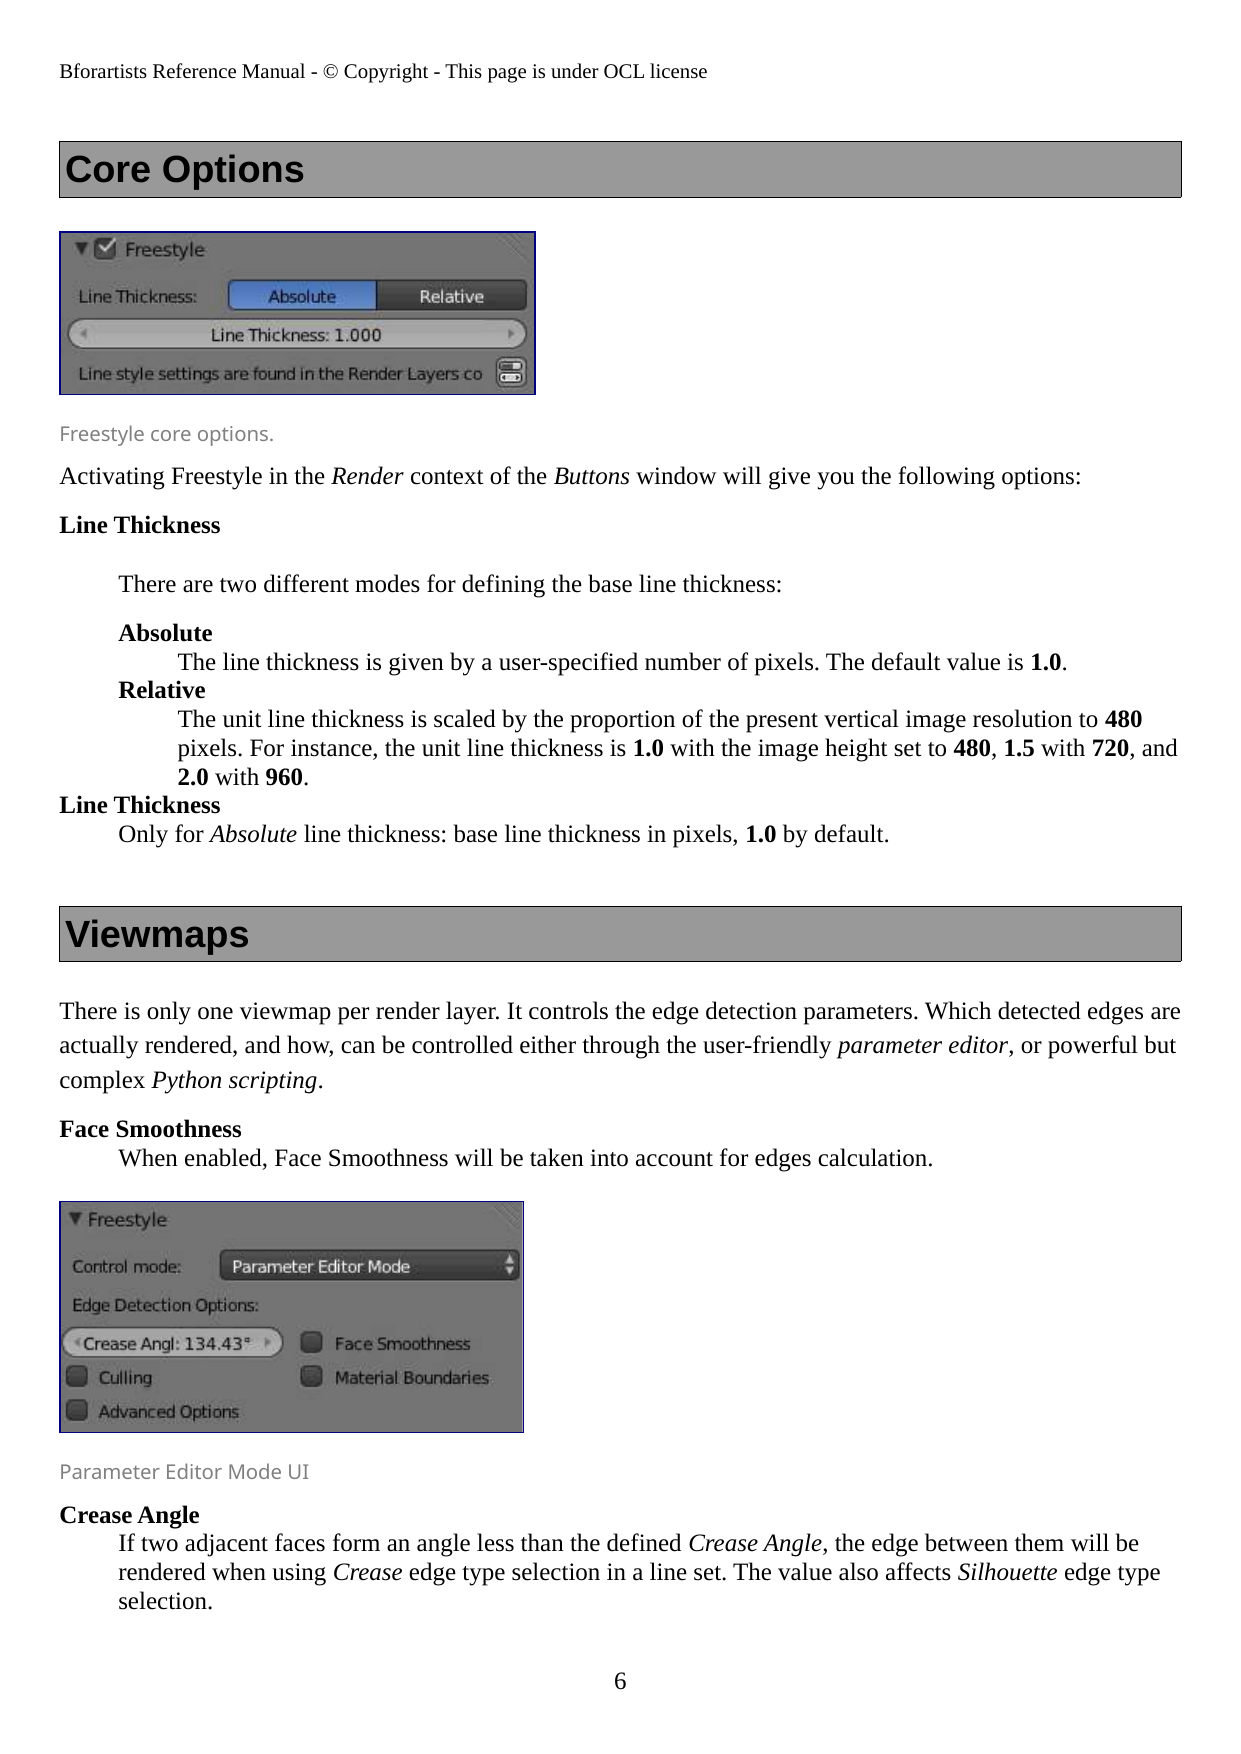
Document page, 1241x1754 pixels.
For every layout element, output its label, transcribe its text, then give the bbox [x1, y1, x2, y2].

subtitle Relative [118, 675, 1181, 704]
text Activating Freestyle in the Render context of the Buttons window will give you the following options: [59, 461, 1181, 490]
picture [61, 1202, 523, 1432]
text There are two different modes for defining the base line thickness: [118, 569, 1181, 597]
text Freestyle core options. [59, 416, 1181, 447]
text There is only one viewmap per render layer. It controls the edge detection parameters. Which detected edges are actually rendered, and how, can be controlled either through the user-friendly parameter editor, or powerful but complex Python scripting. [59, 996, 1181, 1093]
subtitle Line Thickness [59, 511, 1181, 539]
table_header Core Options [60, 142, 1181, 197]
subtitle Absolute [118, 618, 1181, 647]
text Parameter Editor Mode UI [59, 1454, 1181, 1485]
picture [61, 233, 534, 394]
table_header Viewmaps [60, 907, 1181, 961]
subtitle Face Smoothness [59, 1114, 1181, 1143]
list If two adjacent faces form an angle less than the defined Crease Angle, the edge between them will be rendered when using Crease edge type selection in a line set. The value also affects Silhouette edge type selection. [118, 1528, 1181, 1615]
list Only for Absolute line thickness: base line thickness in pixels, 1.0 by default. [118, 819, 1181, 848]
subtitle Crease Angle [59, 1500, 1181, 1528]
list When enabled, Face Smoothness will be taken into account for edges calculation. [118, 1143, 1181, 1171]
list The line thickness is given by a user-specified number of pixels. The default value is 1.0. [177, 647, 1181, 675]
list The unit line thickness is scaled by the proportion of the present vertical image resolution to 480 pixels. For instance, the unit line thickness is 1.0 with the image height set to 480, 1.5 with 720, and 2.0 with 960. [177, 704, 1181, 790]
subtitle Line Thickness [59, 790, 1181, 819]
